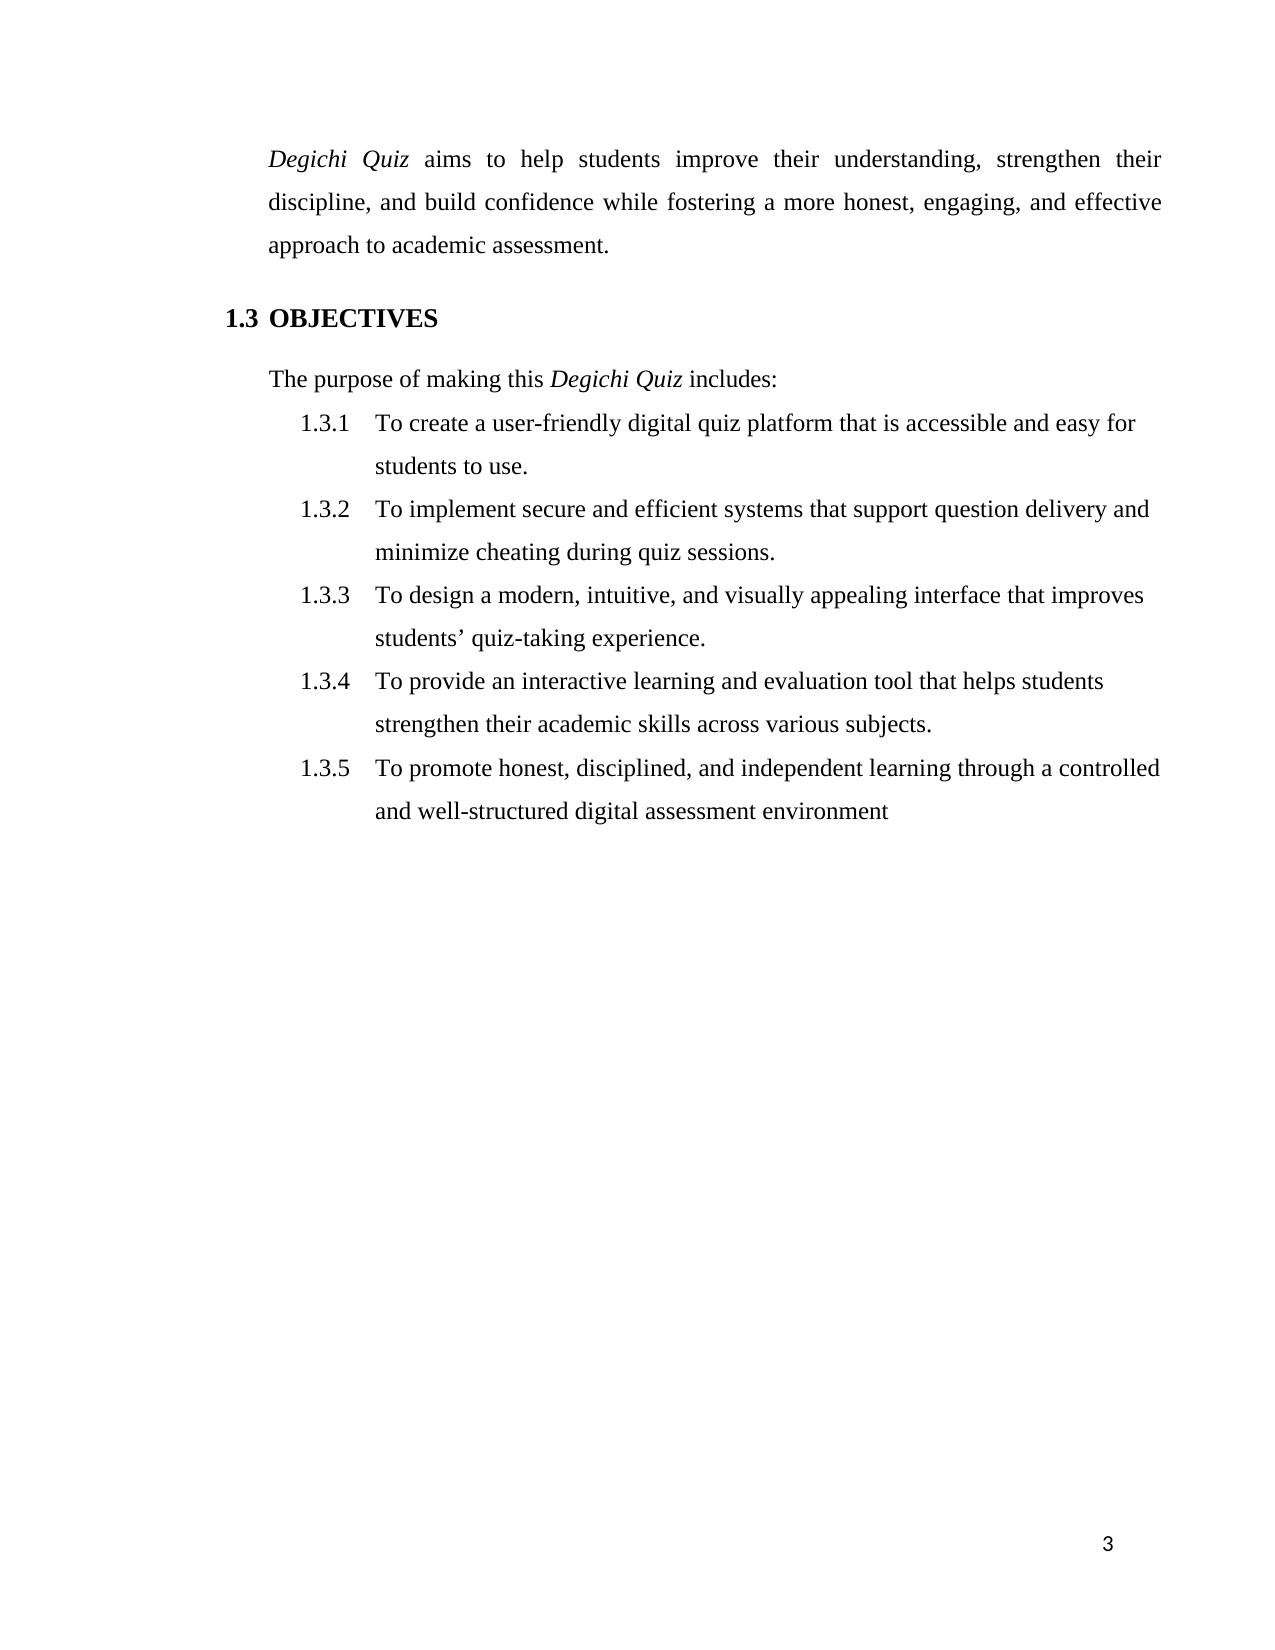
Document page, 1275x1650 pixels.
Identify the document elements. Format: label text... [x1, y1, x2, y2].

list To provide an interactive learning and evaluation tool that helps students strengthen their academic skills across various subjects. [300, 666, 1162, 738]
subtitle OBJECTIVES [225, 302, 1162, 333]
text The purpose of making this Degichi Quiz includes: [269, 364, 1162, 393]
text Degichi Quiz aims to help students improve their understanding, strengthen their discipline, and build confidence while fostering a more honest, engaging, and effective approach to academic assessment. [268, 144, 1162, 259]
list To implement secure and efficient systems that support question delivery and minimize cheating during quiz sessions. [300, 494, 1162, 566]
list students to use. [375, 451, 1162, 479]
list To design a modern, intuitive, and visually appealing interface that improves students’ quiz-taking experience. [300, 580, 1162, 652]
list To promote honest, disciplined, and independent learning through a controlled and well-structured digital assessment environment [300, 753, 1162, 824]
list To create a user-friendly digital quiz platform that is accessible and easy for [300, 408, 1162, 436]
